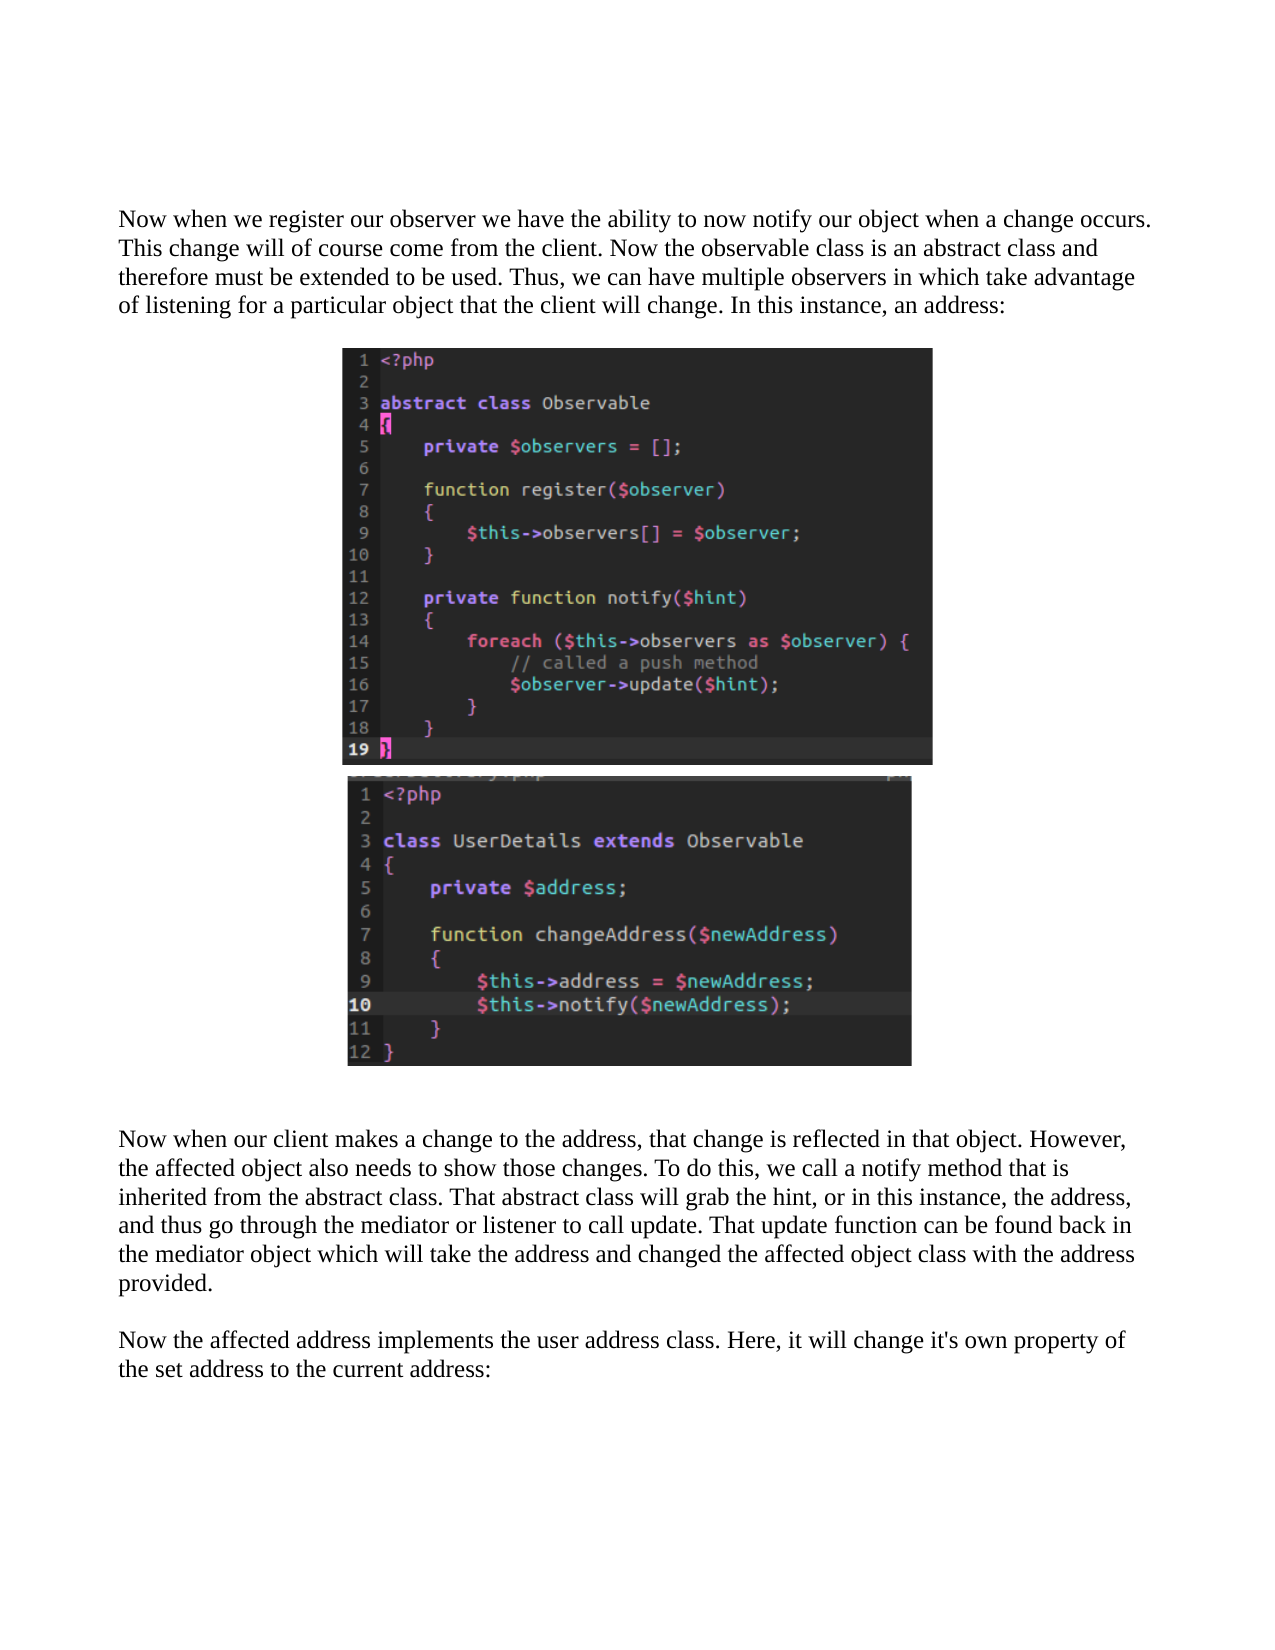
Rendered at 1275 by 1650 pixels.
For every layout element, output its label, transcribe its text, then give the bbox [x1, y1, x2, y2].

text Now when we register our observer we have the ability to now notify our object when a change occurs. This change will of course come from the client. Now the observable class is an abstract class and therefore must be extended to be used. Thus, we can have multiple observers in which take advantage of listening for a particular object that the client will change. In this instance, an address: [118, 204, 1157, 319]
text Now the affected address implements the user address class. Here, it will change it's own property of the set address to the current address: [118, 1326, 1157, 1383]
text Now when our client makes a change to the address, that change is reflected in that object. However, the affected object also needs to show those changes. To do this, we call a notify method that is inherited from the abstract class. That abstract class will grab the hint, or in this instance, the address, and thus go through the mediator or listener to call update. That update function can be found back in the mediator object which will take the address and changed the affected object class with the address provided. [118, 1124, 1157, 1297]
picture [342, 348, 933, 765]
picture [347, 776, 912, 1066]
